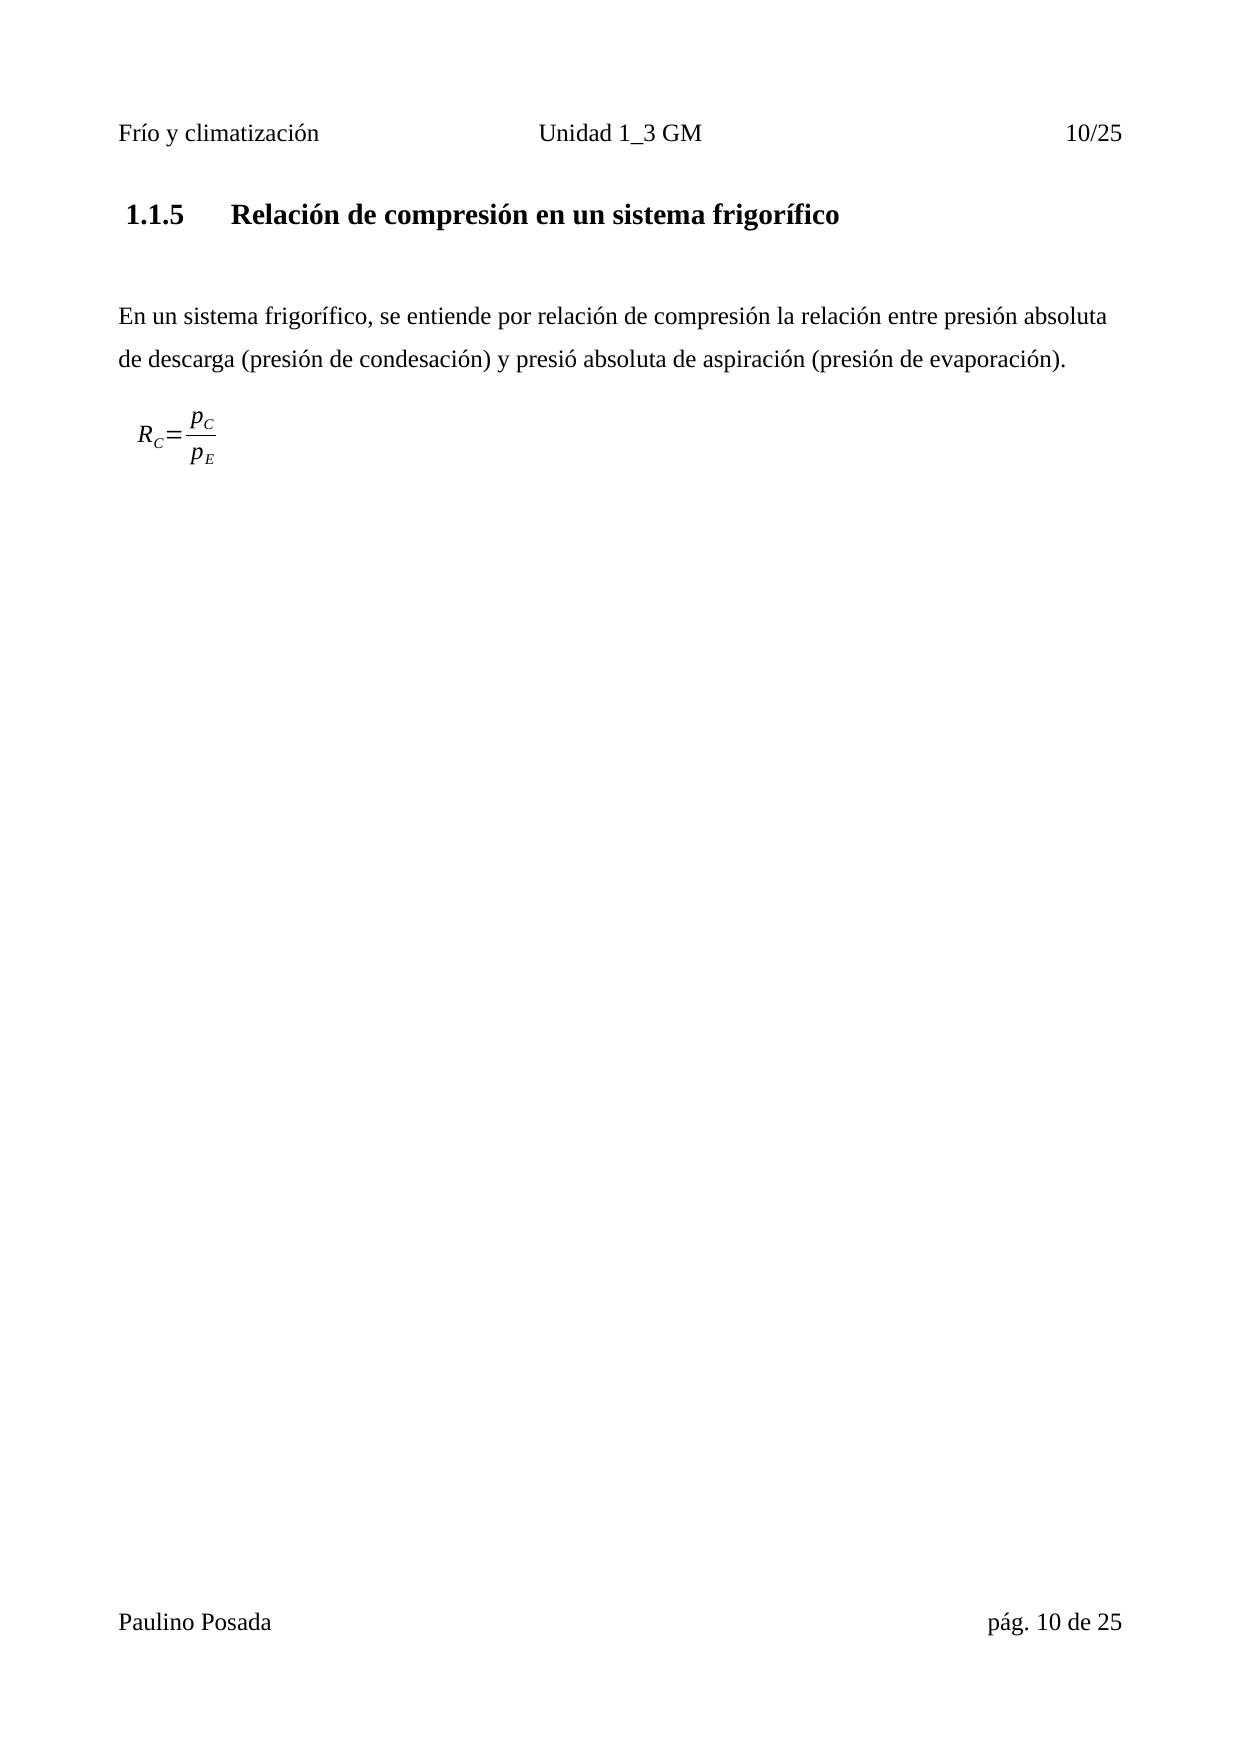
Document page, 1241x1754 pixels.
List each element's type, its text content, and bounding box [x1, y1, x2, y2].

text En un sistema frigorífico, se entiende por relación de compresión la relación entre presión absoluta de descarga (presión de condesación) y presió absoluta de aspiración (presión de evaporación). [118, 301, 1122, 373]
subtitle Relación de compresión en un sistema frigorífico [118, 197, 1122, 231]
